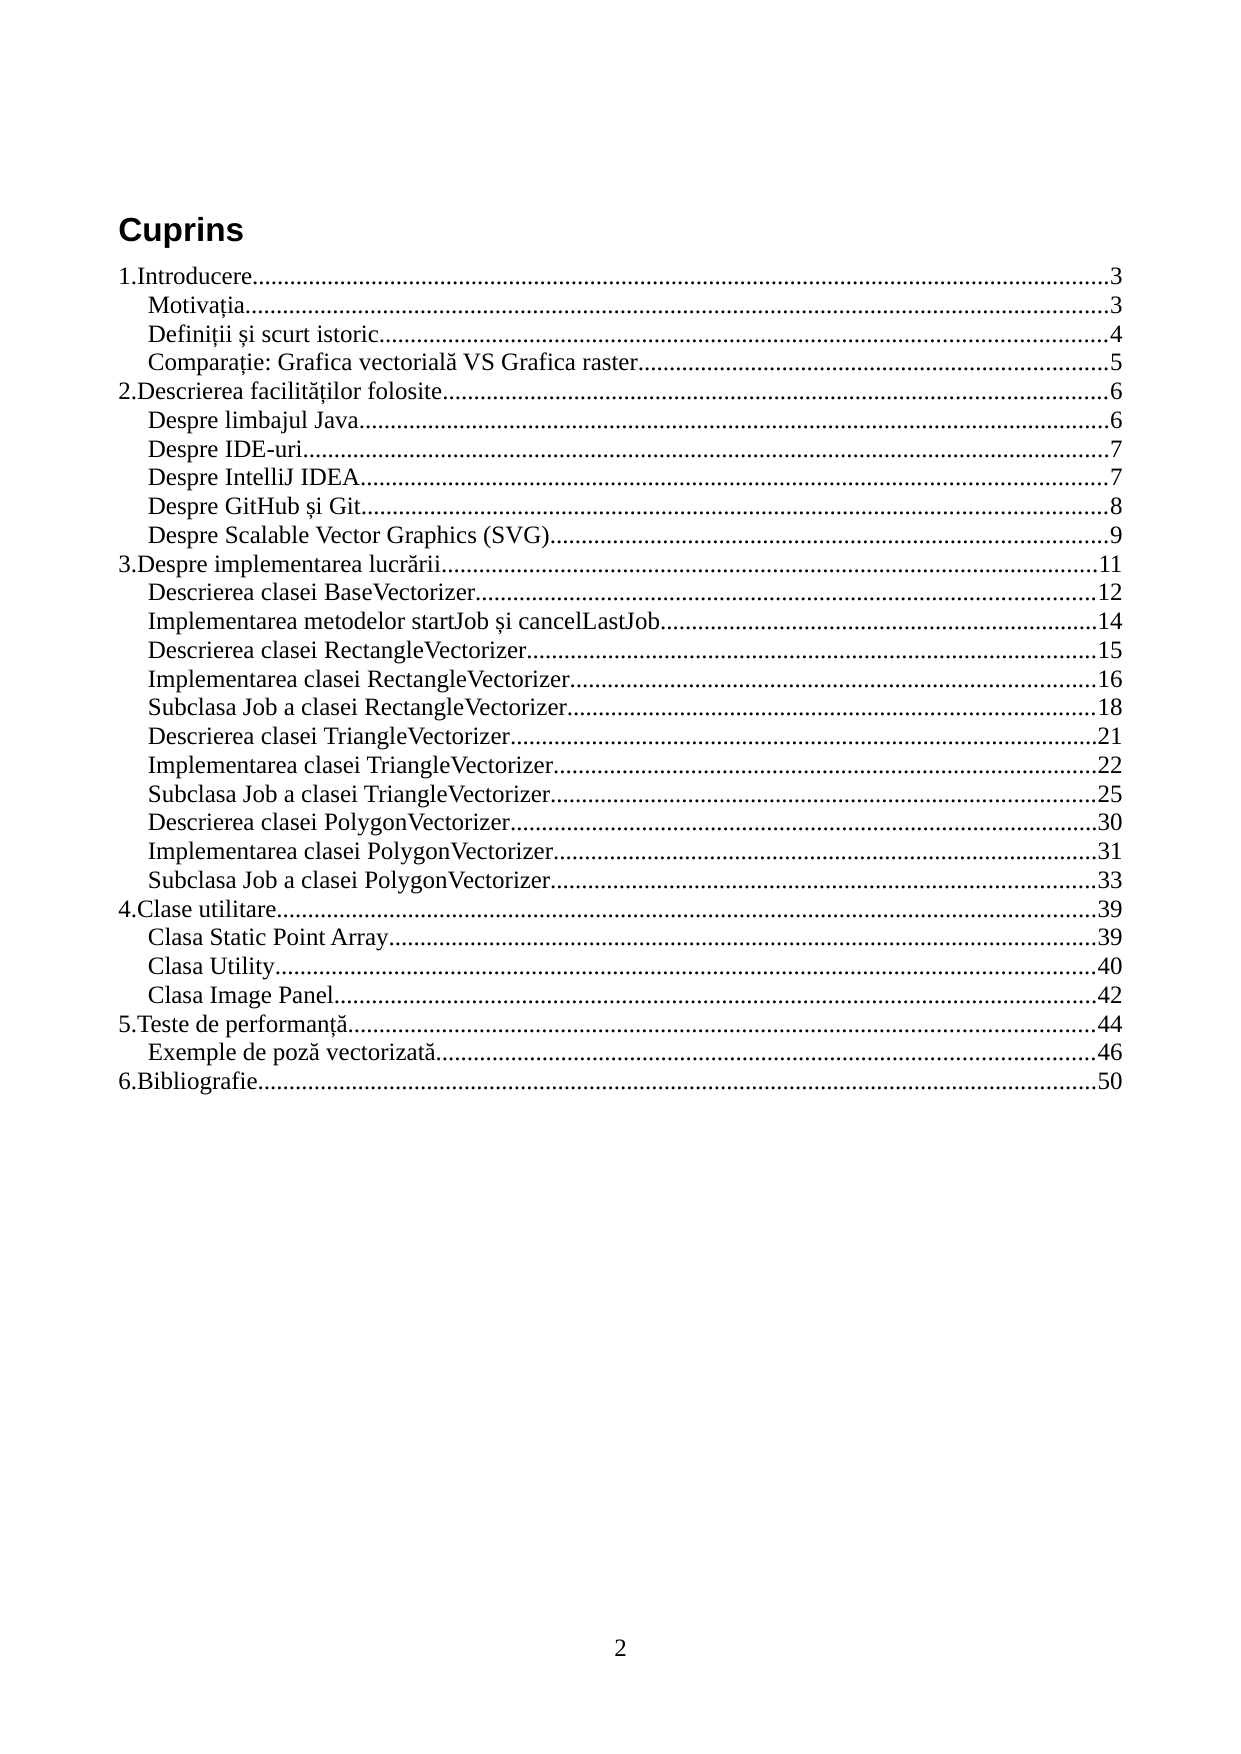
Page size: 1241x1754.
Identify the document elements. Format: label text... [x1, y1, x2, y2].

text Descrierea clasei BaseVectorizer 12 [148, 577, 1122, 606]
text Subclasa Job a clasei PolygonVectorizer 33 [148, 865, 1122, 894]
text Descrierea clasei RectangleVectorizer 15 [148, 635, 1122, 664]
text 5.Teste de performanță 44 [118, 1009, 1122, 1037]
text Subclasa Job a clasei RectangleVectorizer 18 [148, 692, 1122, 721]
text Subclasa Job a clasei TriangleVectorizer 25 [148, 779, 1122, 807]
text Clasa Image Panel 42 [148, 980, 1122, 1009]
text Motivația 3 [148, 290, 1122, 319]
text 3.Despre implementarea lucrării 11 [118, 549, 1122, 577]
text 6.Bibliografie 50 [118, 1066, 1122, 1095]
text Definiții și scurt istoric 4 [148, 319, 1122, 347]
text Implementarea clasei RectangleVectorizer 16 [148, 664, 1122, 692]
text Descrierea clasei PolygonVectorizer 30 [148, 807, 1122, 836]
text Descrierea clasei TriangleVectorizer 21 [148, 721, 1122, 750]
text Despre IDE-uri 7 [148, 434, 1122, 462]
text 2.Descrierea facilităților folosite 6 [118, 376, 1122, 405]
text 1.Introducere 3 [118, 261, 1122, 290]
text Implementarea clasei PolygonVectorizer 31 [148, 836, 1122, 865]
text Despre limbajul Java 6 [148, 405, 1122, 434]
text Implementarea clasei TriangleVectorizer 22 [148, 750, 1122, 779]
text Despre Scalable Vector Graphics (SVG) 9 [148, 520, 1122, 549]
text 4.Clase utilitare 39 [118, 894, 1122, 922]
subtitle Cuprins [118, 210, 1122, 249]
text Clasa Static Point Array 39 [148, 922, 1122, 951]
text Despre IntelliJ IDEA 7 [148, 462, 1122, 491]
text Comparație: Grafica vectorială VS Grafica raster 5 [148, 347, 1122, 376]
text Implementarea metodelor startJob și cancelLastJob 14 [148, 606, 1122, 635]
text Exemple de poză vectorizată 46 [148, 1037, 1122, 1066]
text Clasa Utility 40 [148, 951, 1122, 980]
text Despre GitHub și Git 8 [148, 491, 1122, 520]
